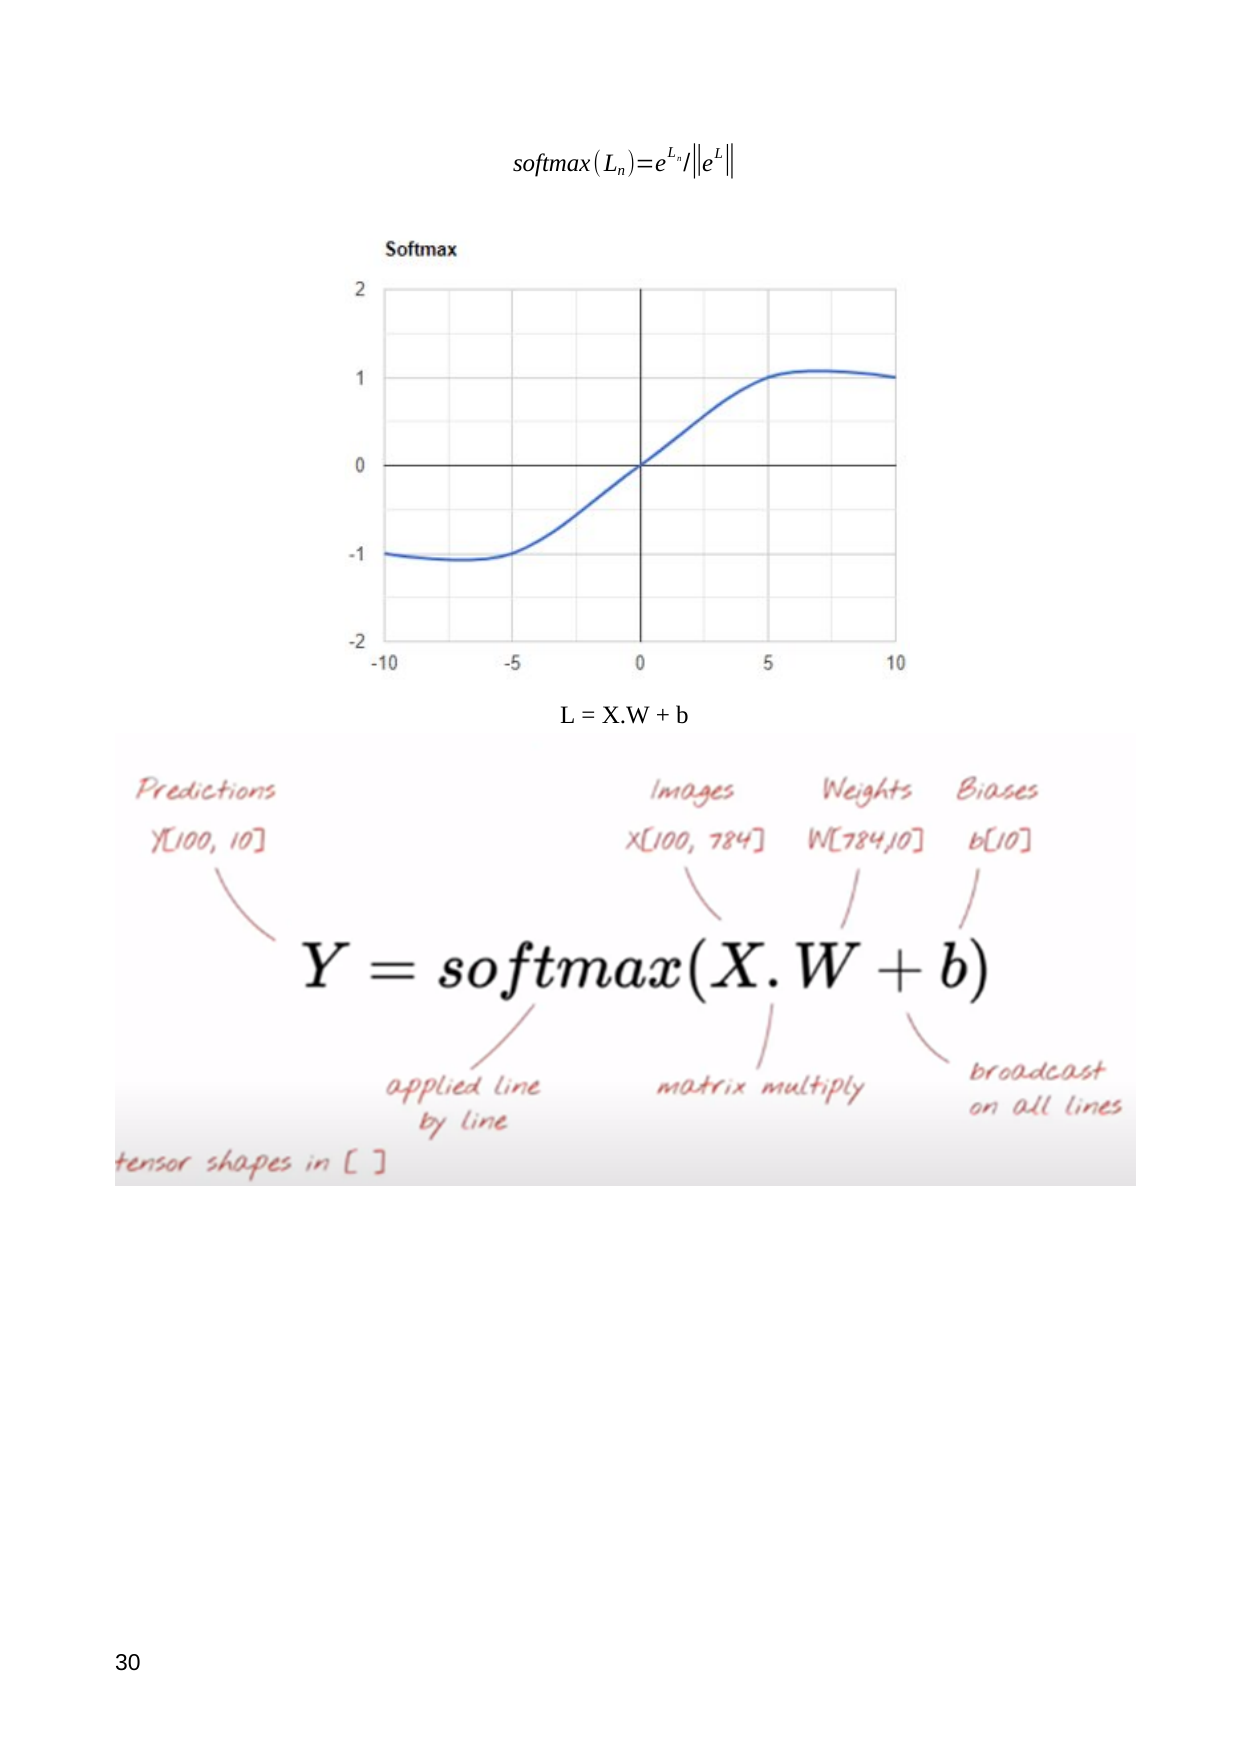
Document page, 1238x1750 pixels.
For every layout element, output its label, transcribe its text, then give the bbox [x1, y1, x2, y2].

picture [344, 216, 910, 697]
picture [115, 733, 1136, 1186]
text L = X.W + b [115, 701, 1133, 729]
